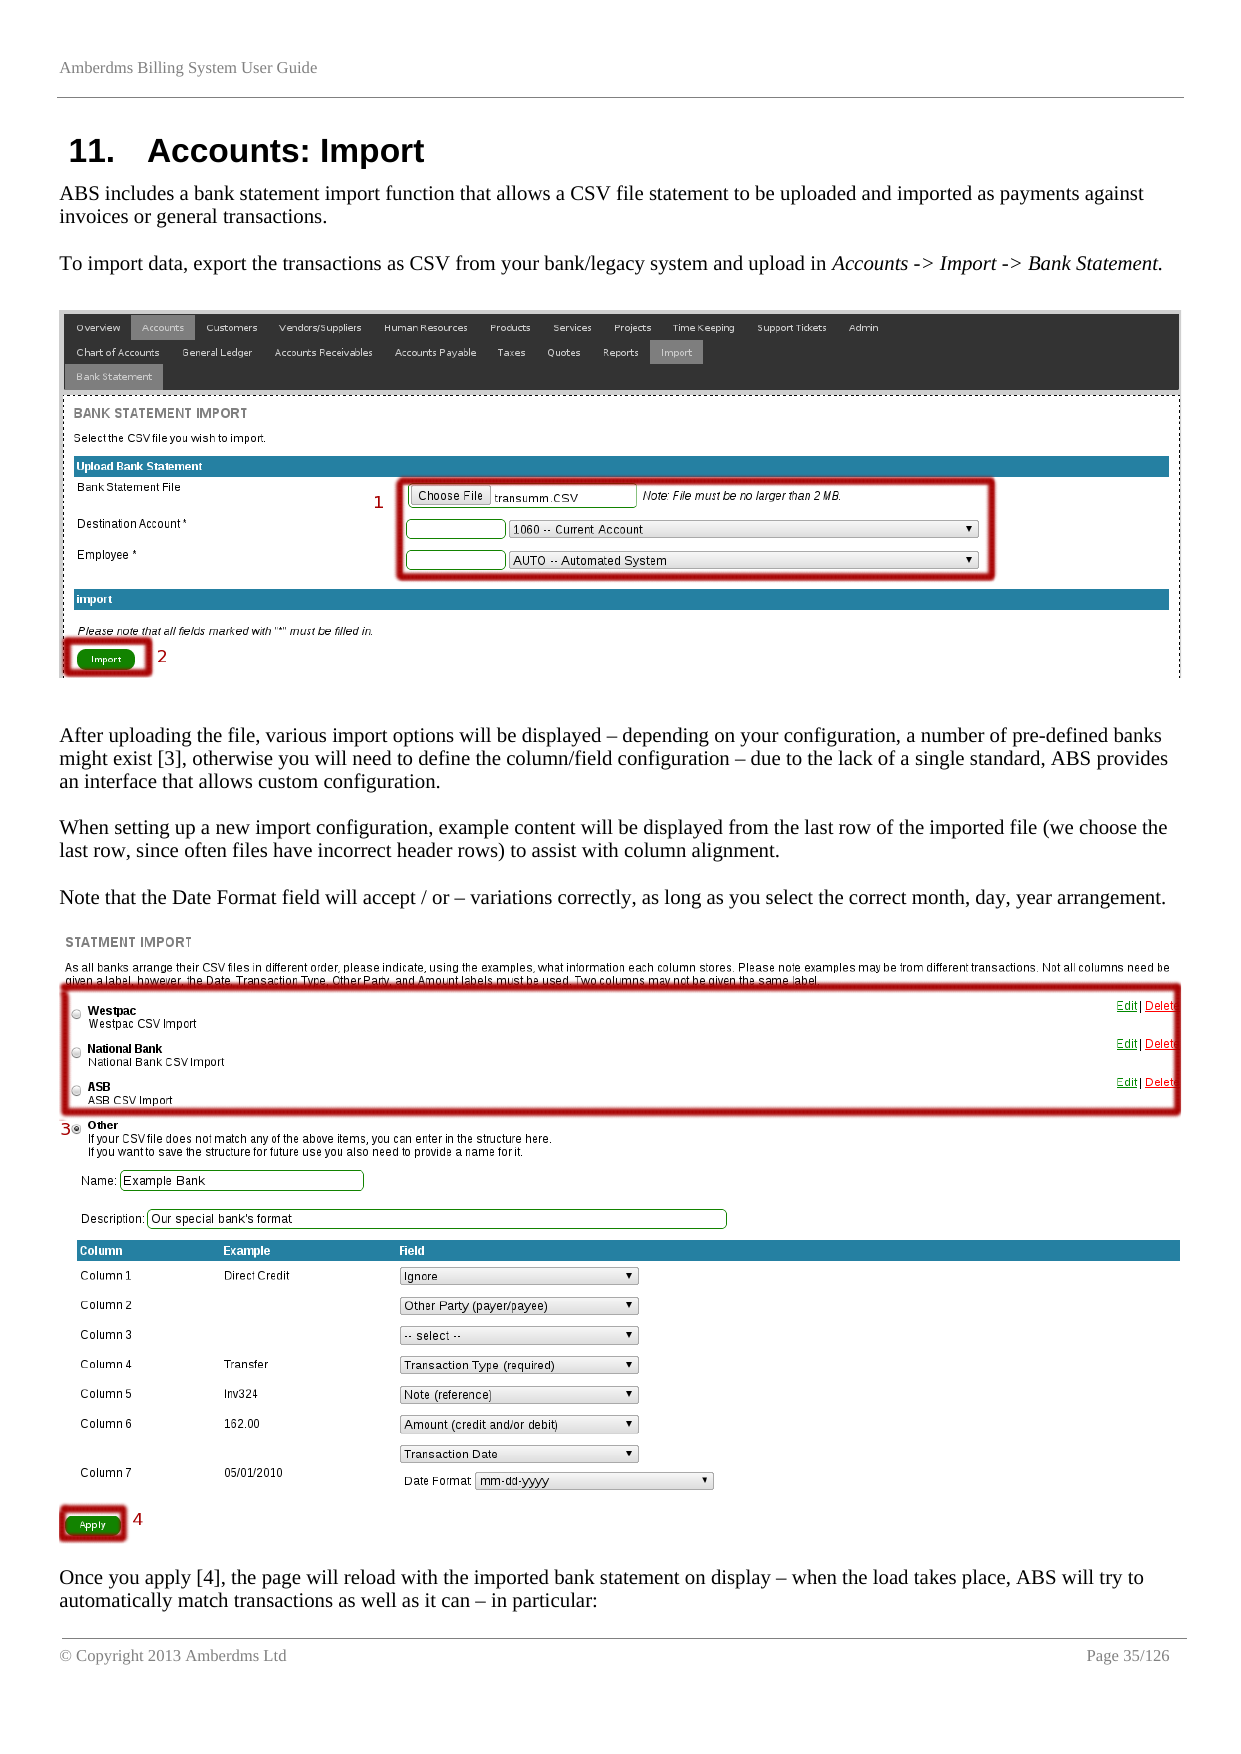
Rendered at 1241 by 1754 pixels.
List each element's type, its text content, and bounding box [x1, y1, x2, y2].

text After uploading the file, various import options will be displayed – depending on your configuration, a number of pre-defined banks might exist [3], otherwise you will need to define the column/field configuration – due to the lack of a single standard, ABS provides an interface that allows custom configuration. [59, 724, 1181, 793]
text To import data, export the transactions as CSV from your bank/legacy system and upload in Accounts -> Import -> Bank Statement. [59, 251, 1181, 274]
text ABS includes a bank statement import function that allows a CSV file statement to be uploaded and imported as payments against invoices or general transactions. [59, 182, 1181, 228]
subtitle Accounts: Import [59, 132, 1181, 169]
text Once you apply [4], the page will reload with the imported bank statement on display – when the load takes place, ABS will try to automatically match transactions as well as it can – in particular: [59, 1566, 1181, 1612]
picture [59, 927, 1182, 1544]
text When setting up a new import configuration, example content will be displayed from the last row of the imported file (we choose the last row, since often files have incorrect header rows) to assist with column alignment. [59, 816, 1181, 862]
text Note that the Date Format field will accept / or – variations correctly, as long as you select the correct month, day, year arrangement. [59, 886, 1181, 909]
picture [59, 310, 1182, 678]
